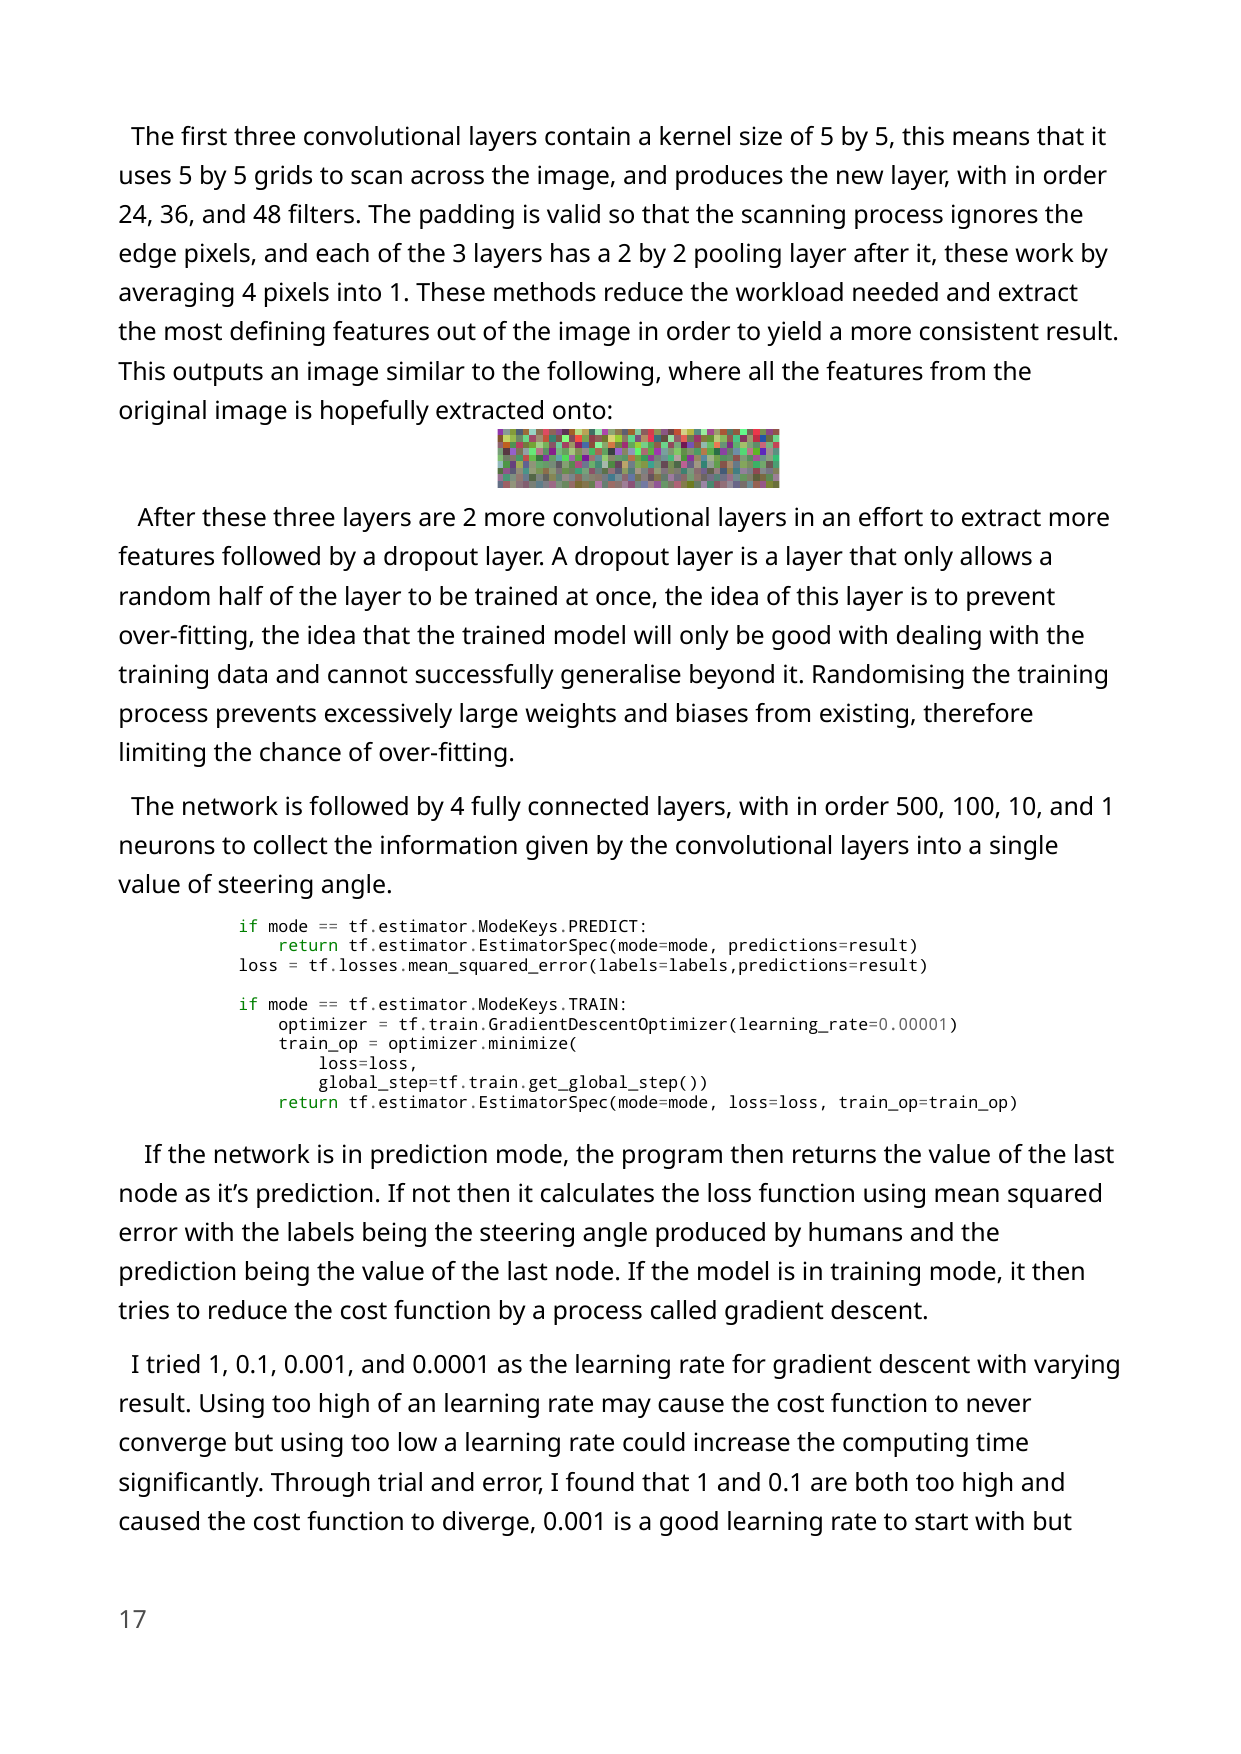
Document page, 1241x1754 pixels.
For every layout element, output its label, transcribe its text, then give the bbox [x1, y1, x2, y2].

text The network is followed by 4 fully connected layers, with in order 500, 100, 10, and 1 neurons to collect the information given by the convolutional layers into a single value of steering angle. [118, 788, 1122, 901]
picture [497, 429, 780, 488]
text The first three convolutional layers contain a kernel size of 5 by 5, this means that it uses 5 by 5 grids to scan across the image, and produces the new layer, with in order 24, 36, and 48 filters. The padding is valid so that the scanning process ignores the edge pixels, and each of the 3 layers has a 2 by 2 pooling layer after it, these work by averaging 4 pixels into 1. These methods reduce the workload needed and extract the most defining features out of the image in order to yield a more consistent result. This outputs an image similar to the following, where all the features from the original image is hopefully extracted onto: [118, 118, 1122, 426]
text If the network is in prediction mode, the program then returns the value of the last node as it’s prediction. If not then it calculates the loss function using mean squared error with the labels being the steering angle produced by humans and the prediction being the value of the last node. If the model is in training mode, it then tries to reduce the cost function by a process called gradient descent. [118, 921, 1122, 1327]
text I tried 1, 0.1, 0.001, and 0.0001 as the learning rate for gradient descent with varying result. Using too high of an learning rate may cause the cost function to never converge but using too low a learning rate could increase the computing time significantly. Through trial and error, I found that 1 and 0.1 are both too high and caused the cost function to diverge, 0.001 is a good learning rate to start with but [118, 1347, 1122, 1537]
text After these three layers are 2 more convolutional layers in an effort to extract more features followed by a dropout layer. A dropout layer is a layer that only allows a random half of the layer to be trained at once, the idea of this layer is to prevent over-fitting, the idea that the trained model will only be good with dealing with the training data and cannot successfully generalise beyond it. Randomising the training process prevents excessively large weights and biases from existing, therefore limiting the chance of over-fitting. [118, 500, 1122, 769]
